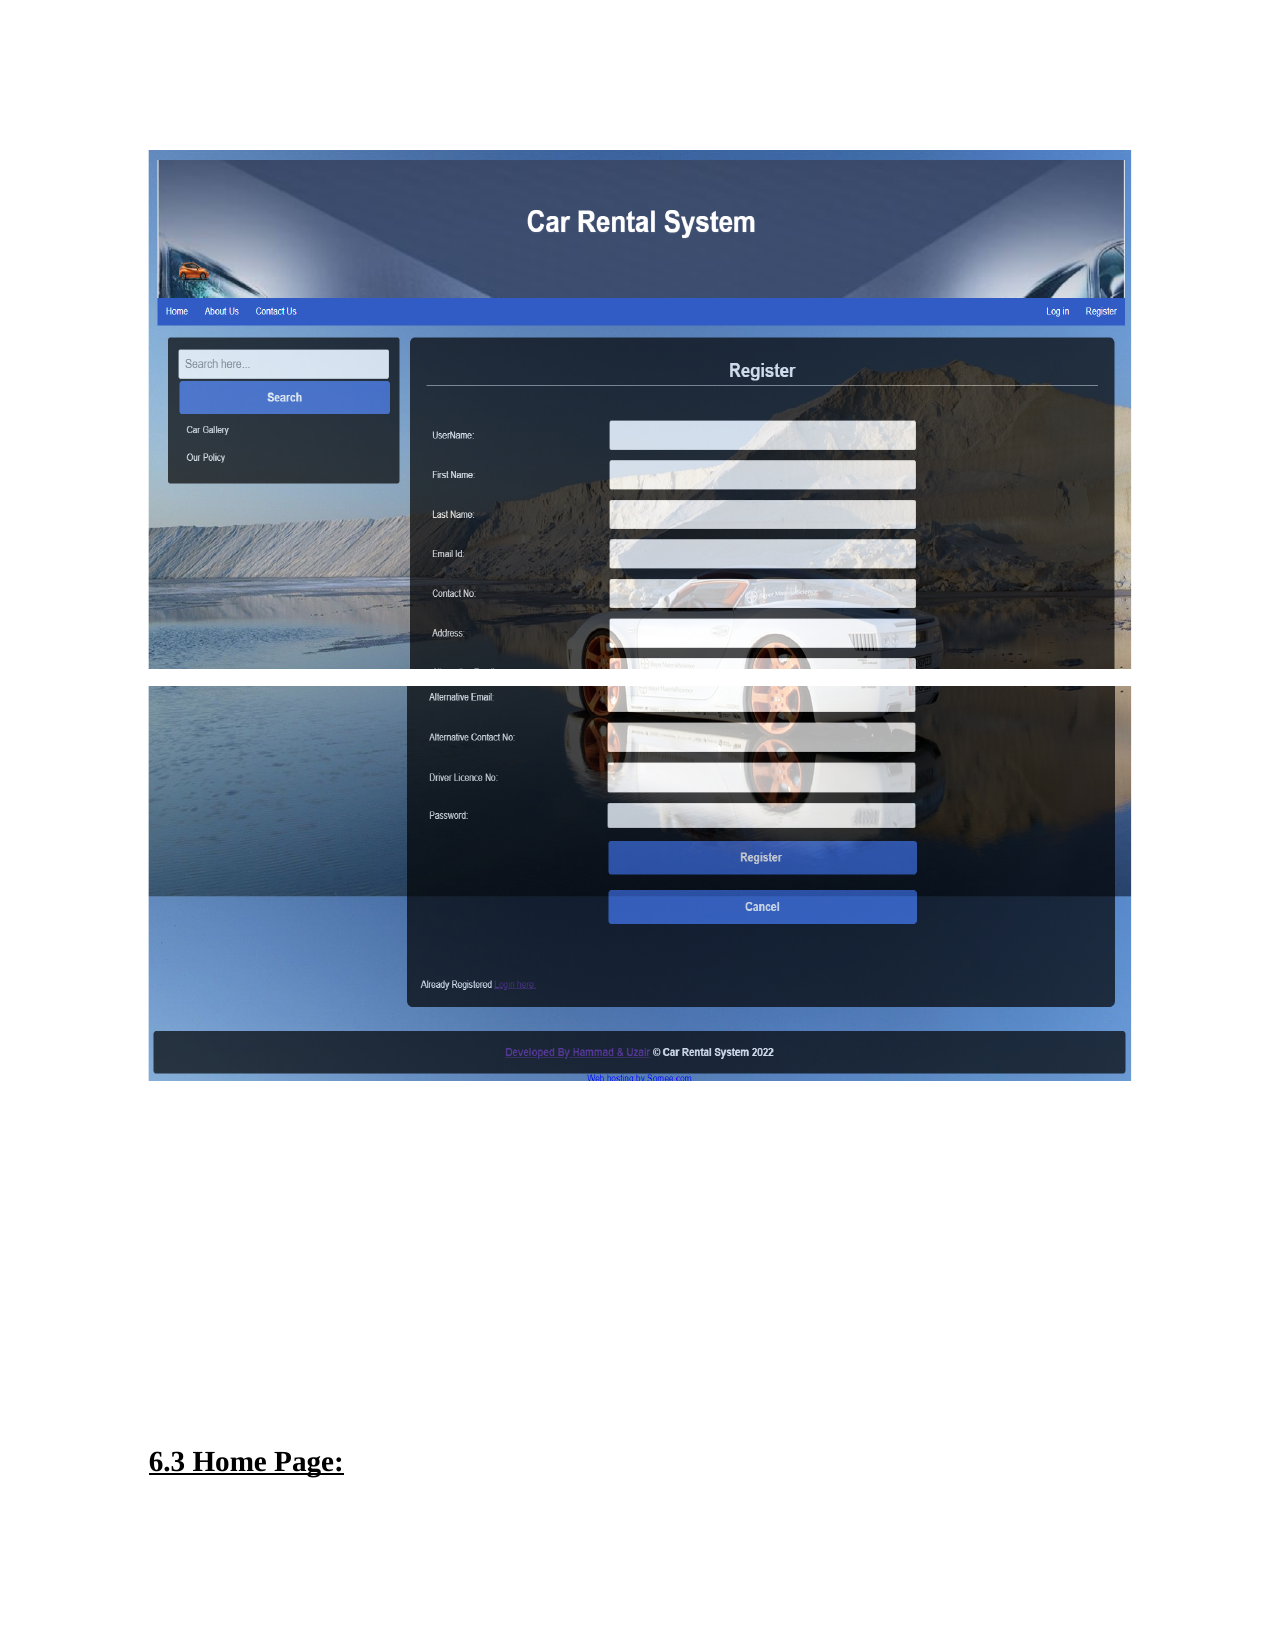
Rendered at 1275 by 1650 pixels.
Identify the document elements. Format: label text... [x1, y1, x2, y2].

text 6.3 Home Page: [148, 1444, 1133, 1477]
